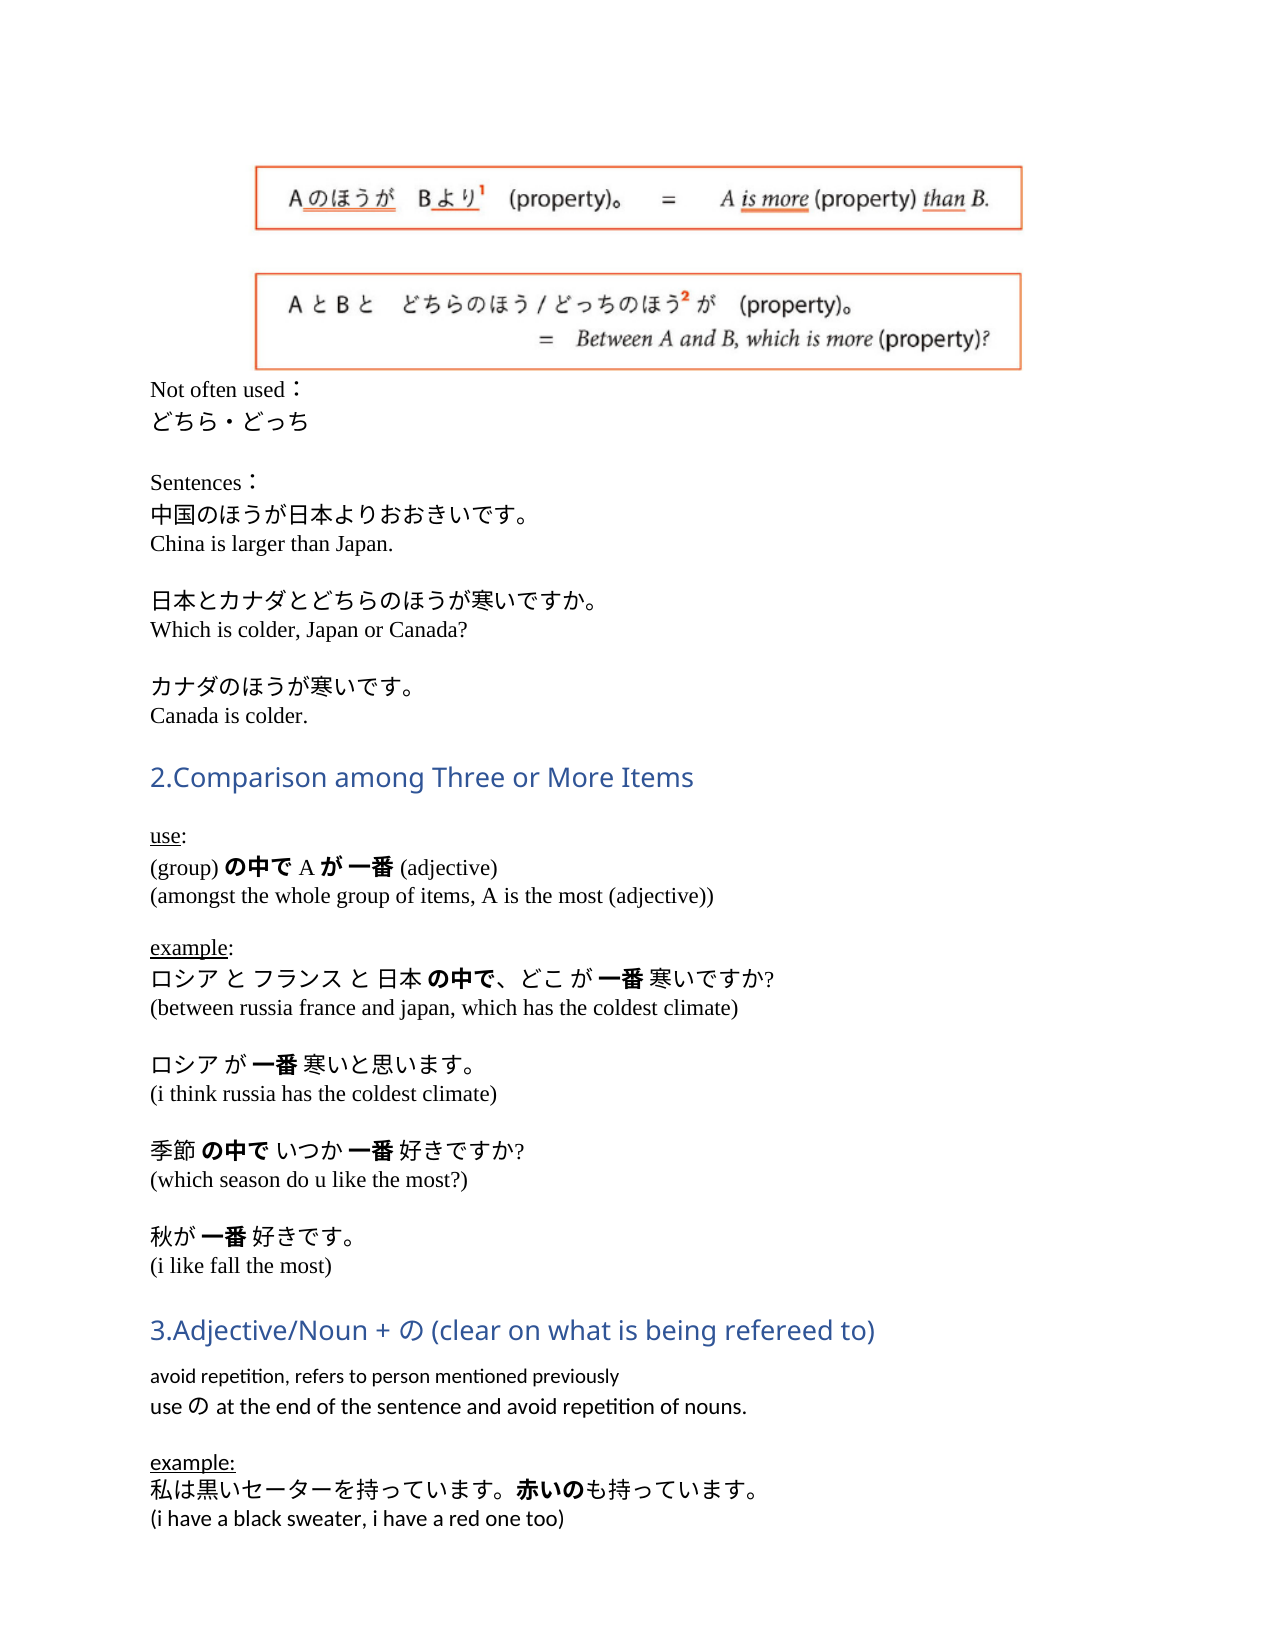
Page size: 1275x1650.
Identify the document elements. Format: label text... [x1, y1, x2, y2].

text (i think russia has the coldest climate) [150, 1080, 1125, 1106]
text (i like fall the most) [150, 1252, 1125, 1278]
text (which season do u like the most?) [150, 1166, 1125, 1192]
subtitle Adjective/Noun + の (clear on what is being refereed to) [150, 1309, 1125, 1348]
text China is larger than Japan. [150, 530, 1125, 556]
text 私は黒いセーターを持っています。赤いのも持っています。 [150, 1476, 1125, 1504]
text use: [150, 796, 1125, 848]
text 季節 の中で いつか 一番 好きですか? [150, 1133, 1125, 1166]
text 中国のほうが日本よりおおきいです。 [150, 497, 1125, 530]
subtitle Comparison among Three or More Items [150, 759, 1125, 796]
text ロシア と フランス と 日本 の中で、どこ が 一番 寒いですか? [150, 961, 1125, 994]
text Which is colder, Japan or Canada? [150, 616, 1125, 642]
text example: [150, 1448, 1125, 1476]
picture [248, 263, 1027, 371]
text (amongst the whole group of items, A is the most (adjective)) [150, 882, 1125, 908]
text Not often used： [150, 263, 1125, 404]
text カナダのほうが寒いです。 [150, 669, 1125, 702]
text Sentences： [150, 464, 1125, 497]
text example: [150, 934, 1125, 961]
text (between russia france and japan, which has the coldest climate) [150, 994, 1125, 1020]
text use の at the end of the sentence and avoid repetition of nouns. [150, 1392, 1125, 1420]
text avoid repetition, refers to person mentioned previously [150, 1348, 1125, 1392]
text ロシア が 一番 寒いと思います。 [150, 1047, 1125, 1080]
text Canada is colder. [150, 702, 1125, 728]
text 秋が 一番 好きです。 [150, 1218, 1125, 1252]
text (group) の中で A が 一番 (adjective) [150, 848, 1125, 882]
picture [242, 149, 1033, 237]
text (i have a black sweater, i have a red one too) [150, 1504, 1125, 1532]
text どちら・どっち [150, 404, 1125, 437]
text 日本とカナダとどちらのほうが寒いですか。 [150, 583, 1125, 616]
